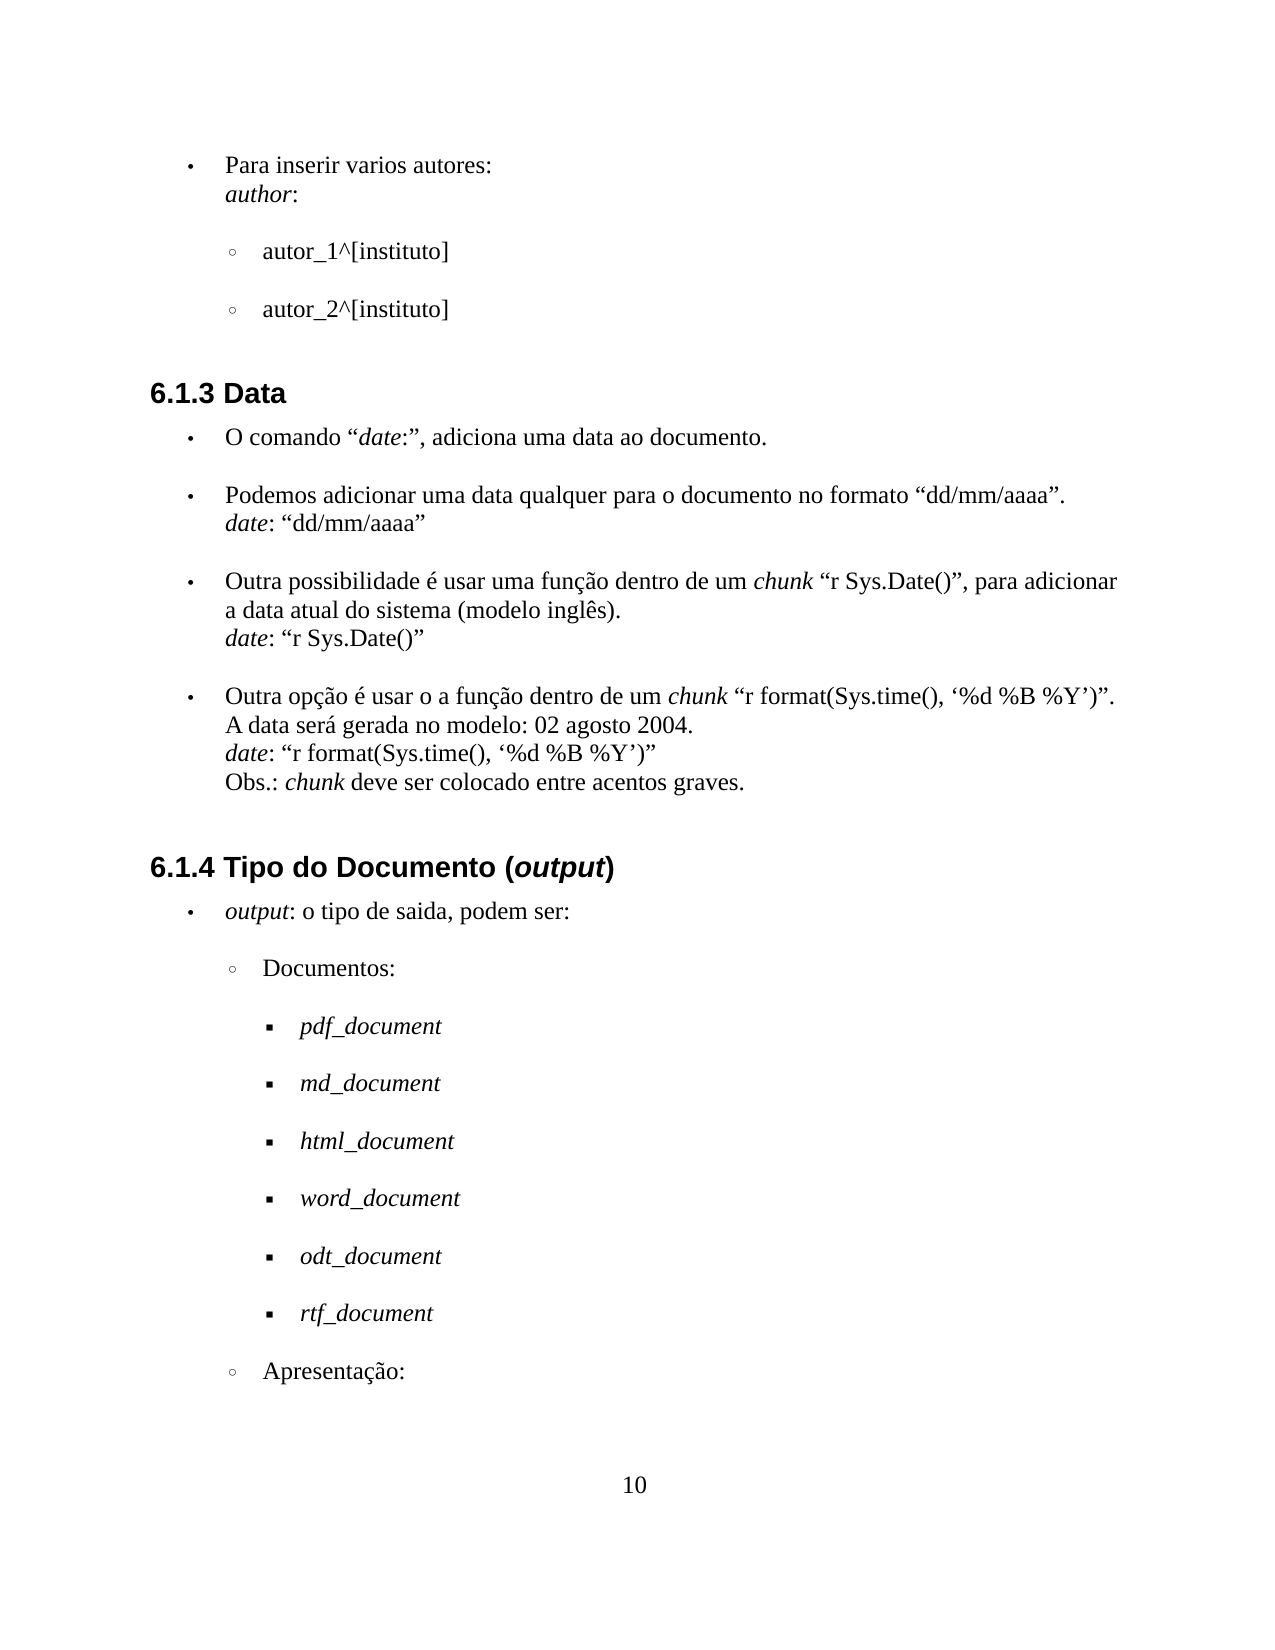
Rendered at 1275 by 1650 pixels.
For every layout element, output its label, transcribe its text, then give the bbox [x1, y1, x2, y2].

subtitle 6.1.3 Data [150, 376, 1125, 410]
list word_document [262, 1183, 1125, 1241]
list pdf_document [262, 1011, 1125, 1068]
list rtf_document [262, 1298, 1125, 1356]
list Documentos: [225, 953, 1125, 1011]
subtitle 6.1.4 Tipo do Documento (output) [150, 850, 1125, 883]
list Apresentação: [225, 1356, 1125, 1413]
list md_document [262, 1068, 1125, 1126]
list Outra opção é usar o a função dentro de um chunk “r format(Sys.time(), ‘%d %B %Y’)”. A data será gerada no modelo: 02 agosto 2004. date: “r format(Sys.time(), ‘%d %B %Y’)” Obs.: chunk deve ser colocado entre acentos graves. [187, 681, 1125, 825]
list autor_1^[instituto] [225, 236, 1125, 294]
list output: o tipo de saida, podem ser: [187, 896, 1125, 953]
list html_document [262, 1126, 1125, 1183]
list autor_2^[instituto] [225, 294, 1125, 351]
list Para inserir varios autores: author: [187, 150, 1125, 236]
list odt_document [262, 1241, 1125, 1298]
list O comando “date:”, adiciona uma data ao documento. [187, 422, 1125, 480]
list Outra possibilidade é usar uma função dentro de um chunk “r Sys.Date()”, para adicionar a data atual do sistema (modelo inglês). date: “r Sys.Date()” [187, 566, 1125, 681]
list Podemos adicionar uma data qualquer para o documento no formato “dd/mm/aaaa”. date: “dd/mm/aaaa” [187, 480, 1125, 566]
